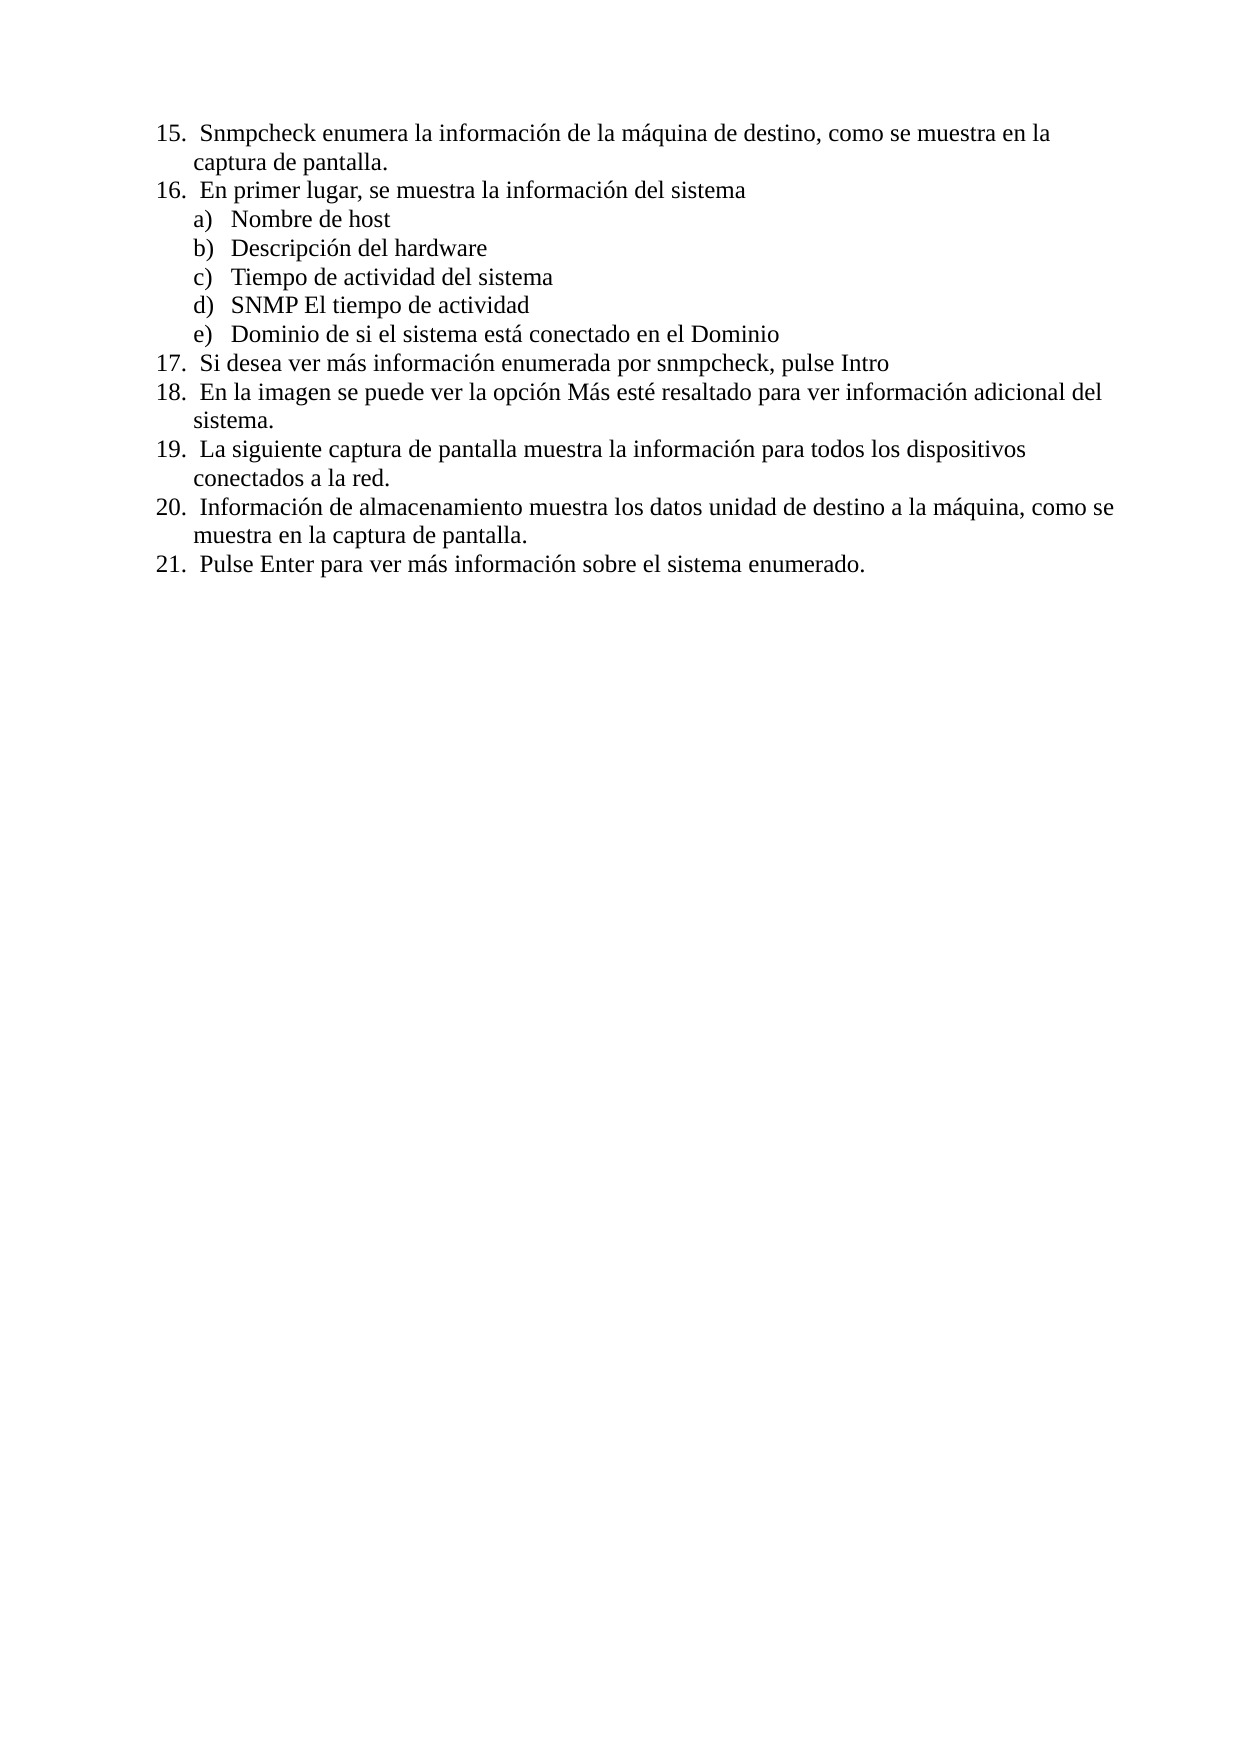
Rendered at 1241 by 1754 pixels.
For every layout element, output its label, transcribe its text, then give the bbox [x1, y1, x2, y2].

list Tiempo de actividad del sistema [193, 262, 1122, 291]
list Si desea ver más información enumerada por snmpcheck, pulse Intro [156, 348, 1122, 377]
list Nombre de host [193, 204, 1122, 233]
list Snmpcheck enumera la información de la máquina de destino, como se muestra en la captura de pantalla. [156, 118, 1122, 176]
list Pulse Enter para ver más información sobre el sistema enumerado. [156, 549, 1122, 578]
list Información de almacenamiento muestra los datos unidad de destino a la máquina, como se muestra en la captura de pantalla. [156, 492, 1122, 549]
list SNMP El tiempo de actividad [193, 291, 1122, 319]
list La siguiente captura de pantalla muestra la información para todos los dispositivos conectados a la red. [156, 434, 1122, 492]
list En la imagen se puede ver la opción Más esté resaltado para ver información adicional del sistema. [156, 377, 1122, 434]
list Dominio de si el sistema está conectado en el Dominio [193, 319, 1122, 348]
list Descripción del hardware [193, 233, 1122, 262]
list En primer lugar, se muestra la información del sistema [156, 176, 1122, 204]
